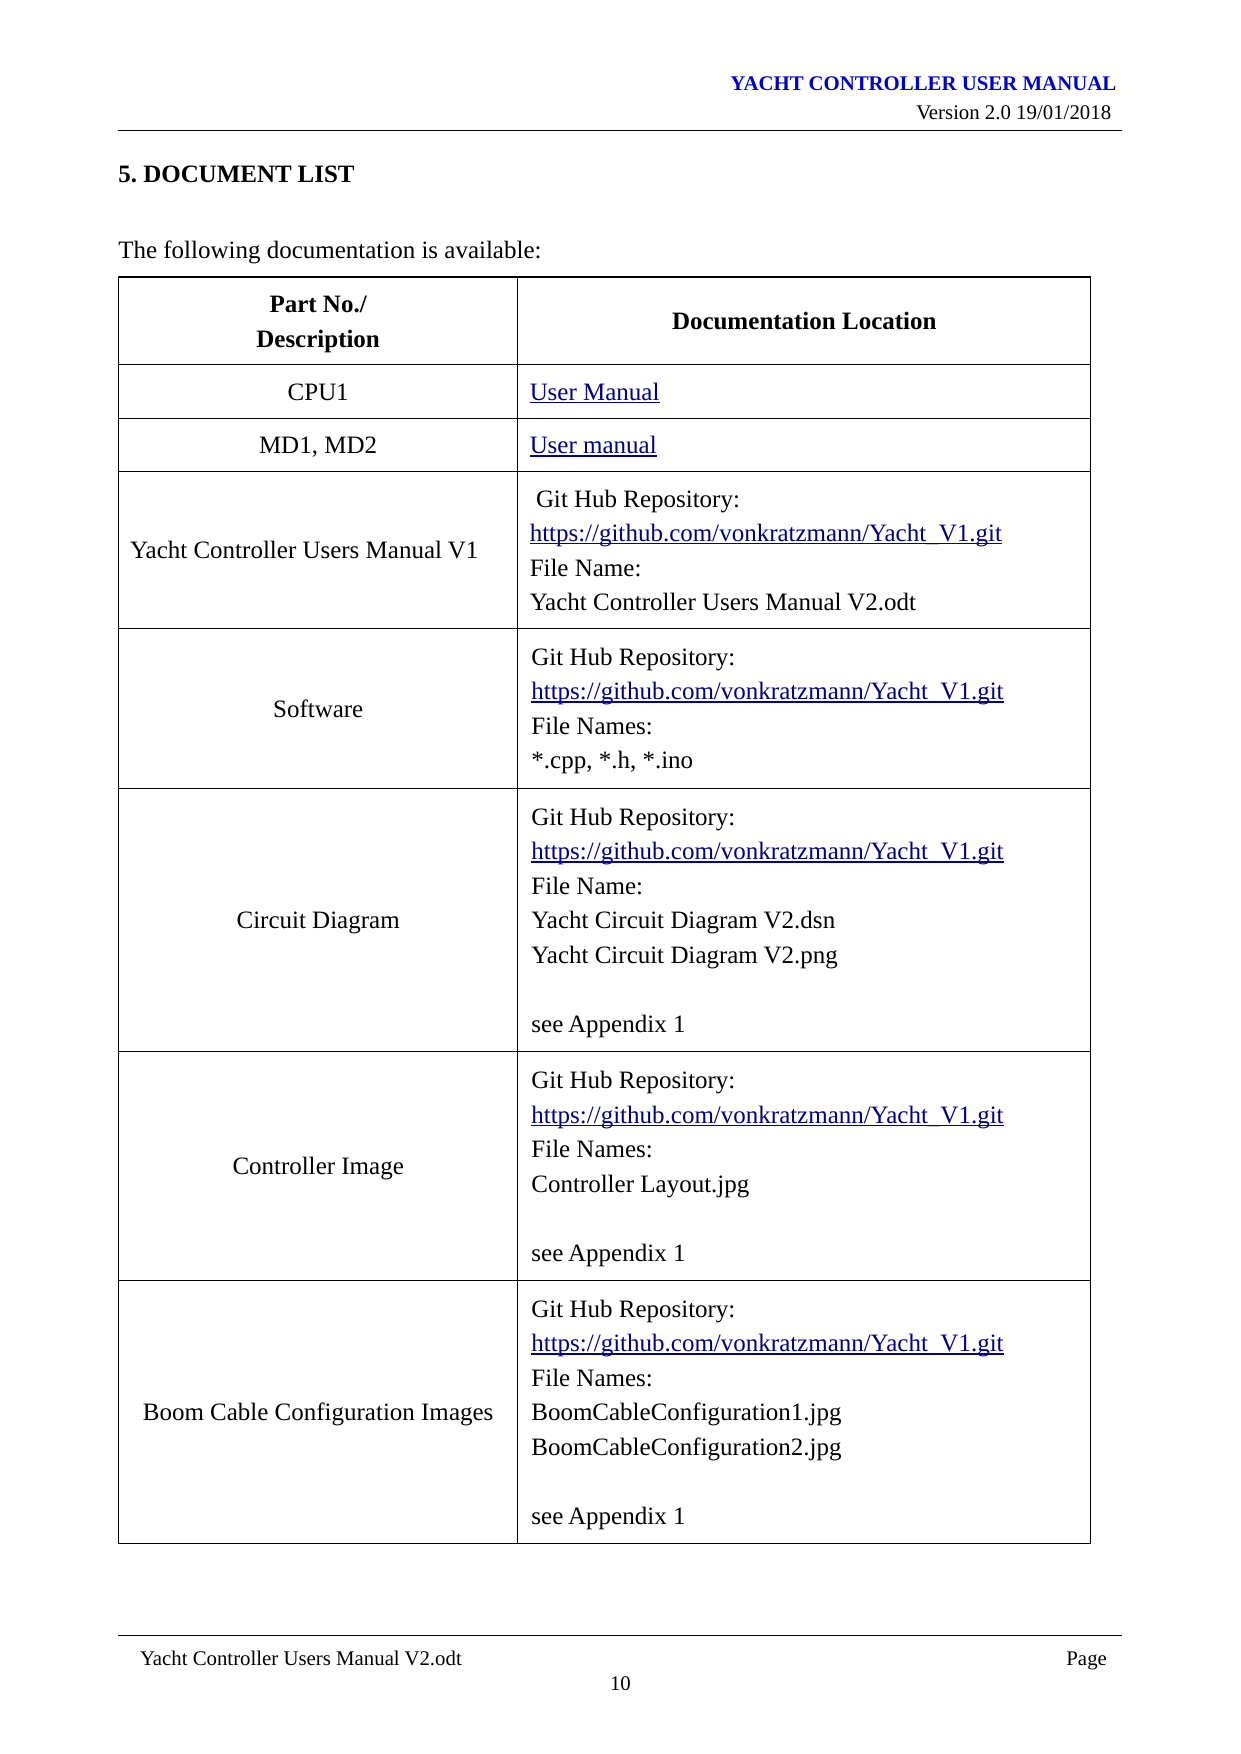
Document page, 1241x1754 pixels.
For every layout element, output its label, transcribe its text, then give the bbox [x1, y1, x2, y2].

table_cell Software [119, 629, 517, 787]
text The following documentation is available: [118, 235, 1122, 264]
table_cell Git Hub Repository: https://github.com/vonkratzmann/Yacht_V1.git File Names: Controller Layout.jpg see Appendix 1 [518, 1052, 1090, 1280]
table_cell Circuit Diagram [119, 789, 517, 1051]
table_cell User Manual [518, 365, 1090, 417]
table_header Part No./ Description [119, 278, 517, 364]
table_cell Controller Image [119, 1052, 517, 1280]
table_header Documentation Location [518, 278, 1090, 364]
table_cell User manual [518, 419, 1090, 471]
table_cell Git Hub Repository: https://github.com/vonkratzmann/Yacht_V1.git File Name: Yacht Circuit Diagram V2.dsn Yacht Circuit Diagram V2.png see Appendix 1 [518, 789, 1090, 1051]
text 5. DOCUMENT LIST [118, 159, 1122, 188]
table_cell Git Hub Repository: https://github.com/vonkratzmann/Yacht_V1.git File Name: Yacht Controller Users Manual V2.odt [518, 472, 1090, 628]
table_cell Git Hub Repository: https://github.com/vonkratzmann/Yacht_V1.git File Names: *.cpp, *.h, *.ino [518, 629, 1090, 787]
table_cell MD1, MD2 [119, 419, 517, 471]
table_cell Yacht Controller Users Manual V1 [119, 472, 517, 628]
table_cell Boom Cable Configuration Images [119, 1281, 517, 1543]
table_cell CPU1 [119, 365, 517, 417]
table_cell Git Hub Repository: https://github.com/vonkratzmann/Yacht_V1.git File Names: BoomCableConfiguration1.jpg BoomCableConfiguration2.jpg see Appendix 1 [518, 1281, 1090, 1543]
